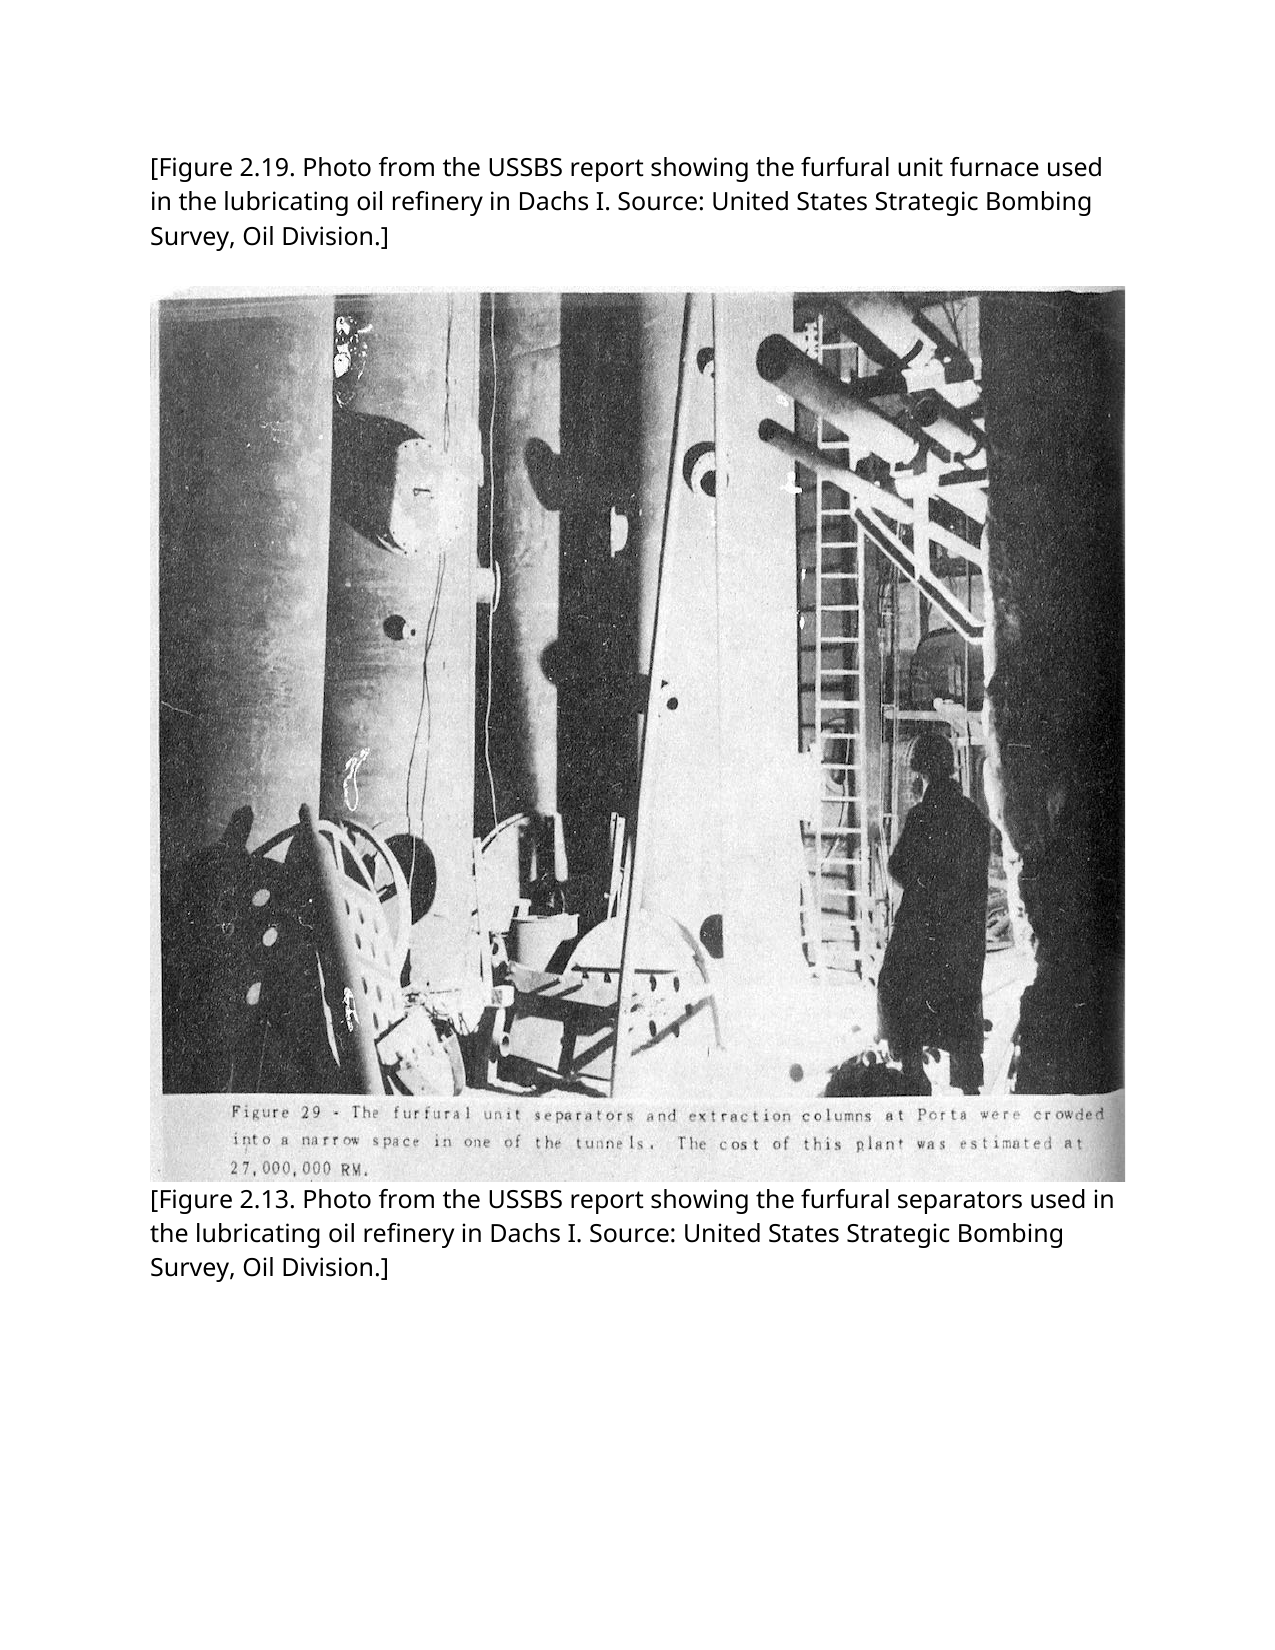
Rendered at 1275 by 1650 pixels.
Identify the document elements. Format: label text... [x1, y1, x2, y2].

picture [150, 286, 1125, 1182]
text [Figure 2.13. Photo from the USSBS report showing the furfural separators used in the lubricating oil refinery in Dachs I. Source: United States Strategic Bombing Survey, Oil Division.] [150, 1182, 1125, 1284]
text [Figure 2.19. Photo from the USSBS report showing the furfural unit furnace used in the lubricating oil refinery in Dachs I. Source: United States Strategic Bombing Survey, Oil Division.] [150, 150, 1125, 252]
